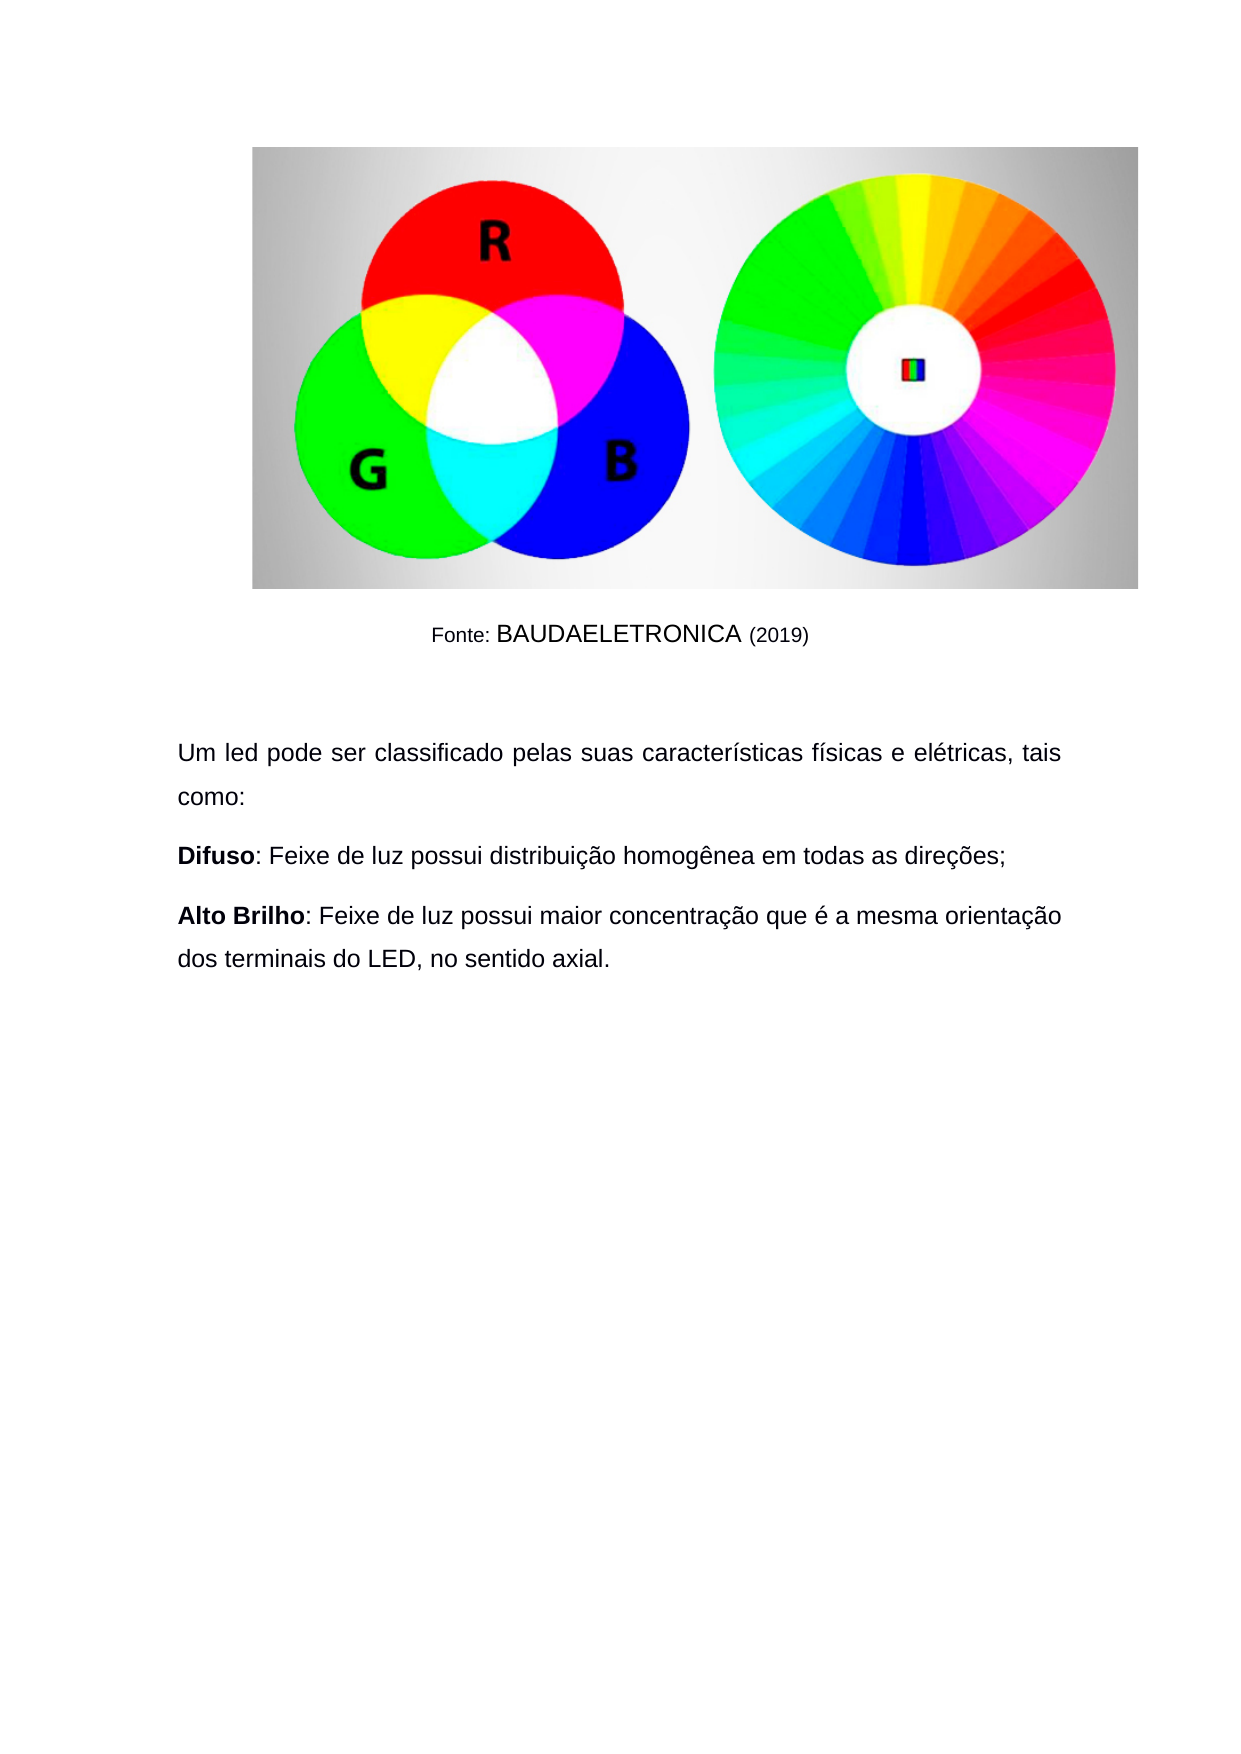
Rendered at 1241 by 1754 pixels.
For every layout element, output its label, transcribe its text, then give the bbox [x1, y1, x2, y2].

text Difuso: Feixe de luz possui distribuição homogênea em todas as direções; [177, 841, 1063, 870]
text Alto Brilho: Feixe de luz possui maior concentração que é a mesma orientação dos terminais do LED, no sentido axial. [177, 901, 1063, 973]
picture [252, 147, 1139, 589]
text Um led pode ser classificado pelas suas características físicas e elétricas, tais como: [177, 738, 1063, 810]
text Fonte: BAUDAELETRONICA (2019) [177, 619, 1063, 648]
